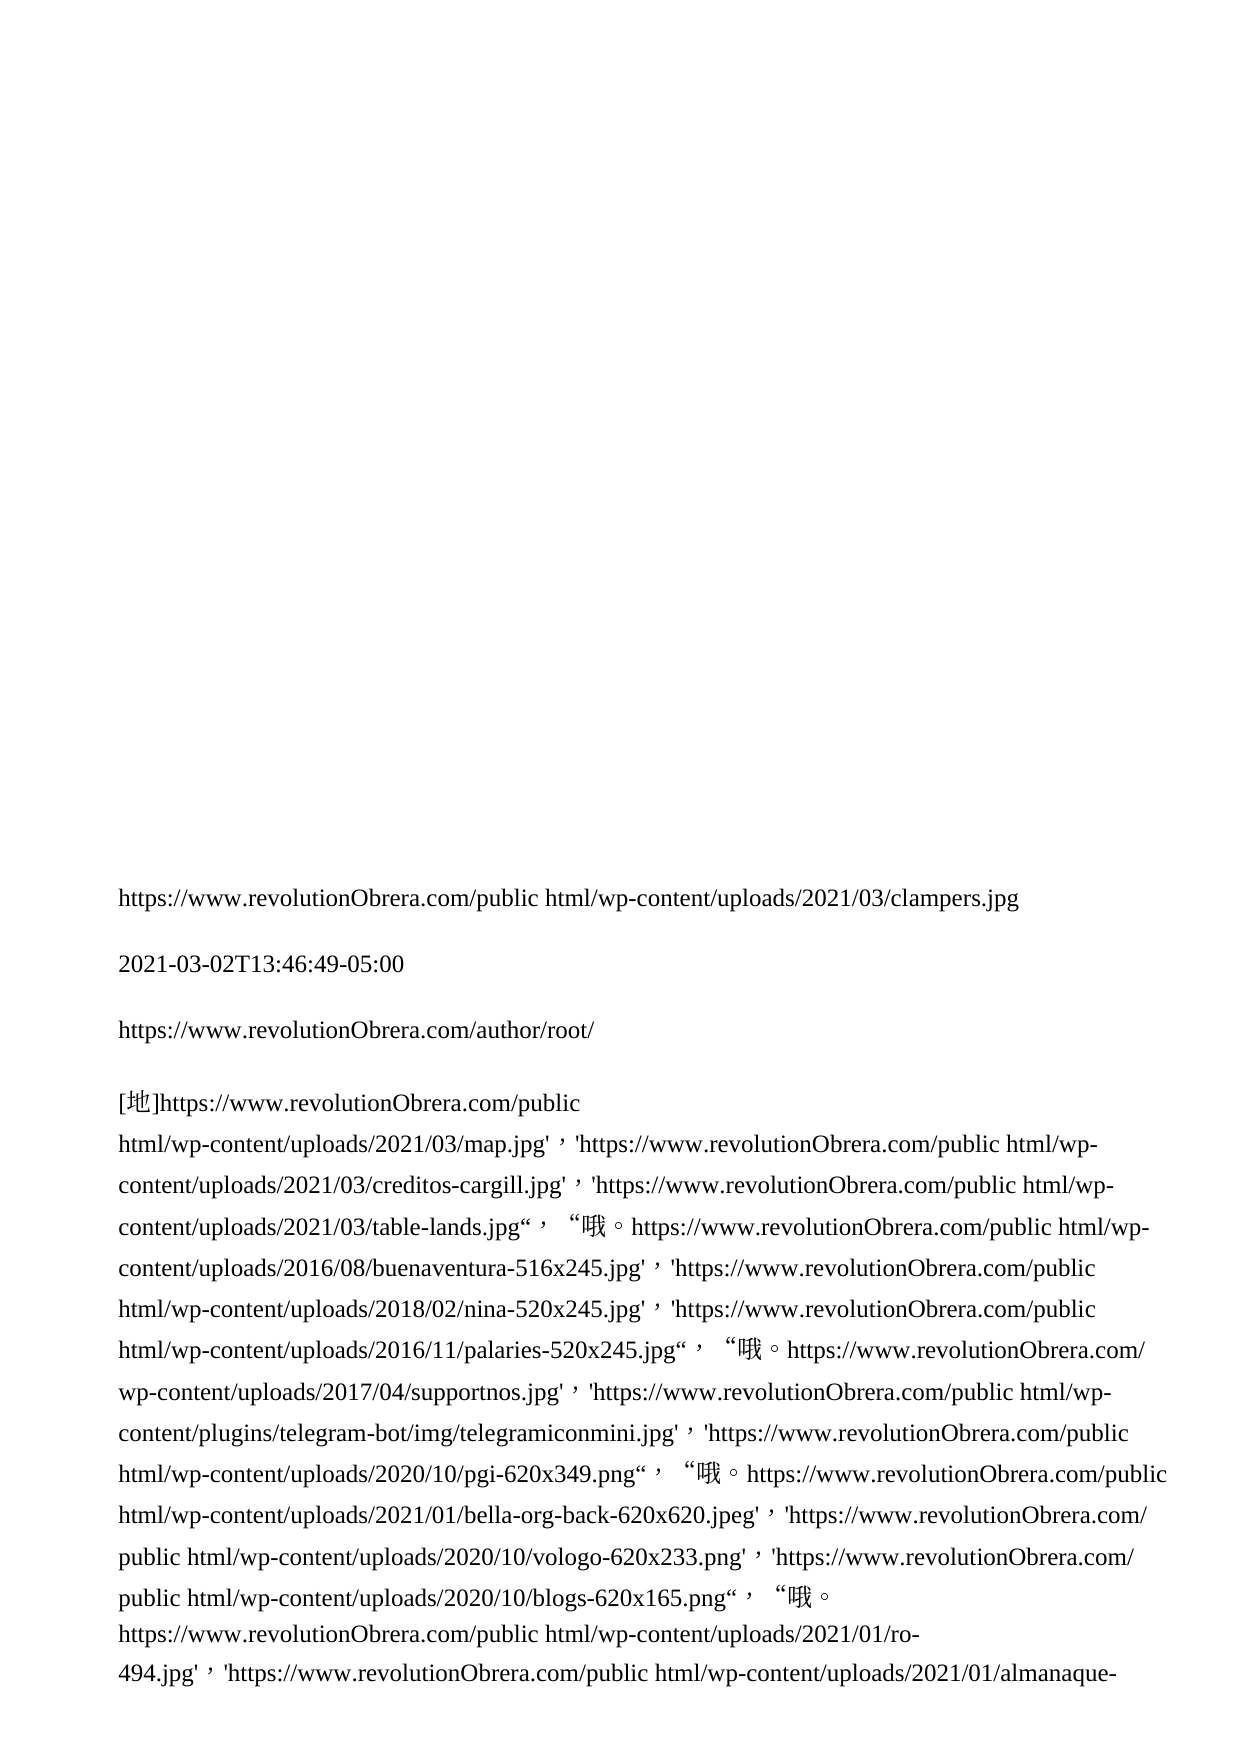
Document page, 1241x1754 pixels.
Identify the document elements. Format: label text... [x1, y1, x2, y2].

text https://www.revolutionObrera.com/public html/wp-content/uploads/2021/03/clampers.jpg 2021-03-02T13:46:49-05:00 https://www.revolutionObrera.com/author/root/ [地]https://www.revolutionObrera.com/public html/wp-content/uploads/2021/03/map.jpg'，'https://www.revolutionObrera.com/public html/wp-content/uploads/2021/03/creditos-cargill.jpg'，'https://www.revolutionObrera.com/public html/wp-content/uploads/2021/03/table-lands.jpg“，“哦。https://www.revolutionObrera.com/public html/wp-content/uploads/2016/08/buenaventura-516x245.jpg'，'https://www.revolutionObrera.com/public html/wp-content/uploads/2018/02/nina-520x245.jpg'，'https://www.revolutionObrera.com/public html/wp-content/uploads/2016/11/palaries-520x245.jpg“，“哦。https://www.revolutionObrera.com/wp-content/uploads/2017/04/supportnos.jpg'，'https://www.revolutionObrera.com/public html/wp-content/plugins/telegram-bot/img/telegramiconmini.jpg'，'https://www.revolutionObrera.com/public html/wp-content/uploads/2020/10/pgi-620x349.png“，“哦。https://www.revolutionObrera.com/public html/wp-content/uploads/2021/01/bella-org-back-620x620.jpeg'，'https://www.revolutionObrera.com/public html/wp-content/uploads/2020/10/vologo-620x233.png'，'https://www.revolutionObrera.com/public html/wp-content/uploads/2020/10/blogs-620x165.png“，“哦。https://www.revolutionObrera.com/public html/wp-content/uploads/2021/01/ro-494.jpg'，'https://www.revolutionObrera.com/public html/wp-content/uploads/2021/01/almanaque-2121.jpg'，'https://www.revolutionObrera.com/public html/wp-content/uploads/2020/07/portadesafios.jpg“，“哦。https://www.revolutionObrera.com/wp-content/uploads/2020/01/programmuoclm.jpg'，'https://www.revolutionObrera.com/wp-content/uploads/2016/08/portalg.jpg'，'https://www.revolutionObrera.com/public html/wp-content/plugins/email-subscribers/lite/public/images/spinner.gif“，“哦。https://www.revolutionObrera.com/propossite/wp-content/uploads/2015/08/logof.png“] 總審計長辦公室一直在紙上就土地問題開展明智的工作，並提交了幾份報告，其中載有有趣的資料，說明了我們哥倫比亞農民生活的現實。例如，它編寫了一份關於哥倫比亞高原非正常堆積的報告（2017年），公佈了關於《受害者和土地歸還法》執行情況的第七次報告（2019年8月），最後一次報告是關於戰略執行進展情況的報告（2021年1月）。根據《和平協定》獲得土地和使用農村土地。 在這方面，本系列文章將完全以上述報告和其他國家實體的報告為基礎，換言之，我們將從哥倫比亞政府獲得官方資料。沒有獎勵。。。 首先，讓我們回顧一下外資感興趣的領域之一。這是哥倫比亞高原，面積超過1350萬公頃，人口約13萬，來自梅塔省和維卡達省7個市鎮；60%的人口是農村人口；高原包括洛佩斯港市，梅塔和拉斯普林部的蓋坦港和馬皮裡潘港，維查達部的庫馬裡博港、卡雷尼奧港和聖羅薩利亞港。這個地區有超過400萬公頃的潛力發展全球農業，這就是為什麼它受到國內外資本的關注；便利的交通和土地條件使它對出價最高的人更有吸引力。 Altiplana的另一個價值是，它是南美洲區域一體化倡議（IIRSA）安第斯軸的一部分，該倡議通過奧裡諾科河沿岸的一條跨洋走廊連線委內瑞拉和哥倫比亞（見圖1，其中奧裡諾基亞地區有一個圓圈）。這是一項區域計劃，旨在鼓勵貿易和發展石油開採、漁業、林業、農業和畜牧業以及鋼鐵工業的經濟活動。這是另一個有助於激發投資者對高原地區的興趣的因素。 圖1。 同樣，對單一作物的投資也成了大壟斷者的行為，即用單一作物種植大片土地，採用相同的耕作、灌溉、施肥和收穫模式；這導致以極低的成本大量生產單一產品。然而，這種不良做法的代價很高，因為它影響到周圍的生態系統，因為它需要大量的土地，導致所有型別的生態系統和棲息地都被摧毀，而且，持續的收穫和耕作過程不允許土壤恢復養分，以便允許更多的播種它加速了土壤肥力的侵蝕和侵蝕，並造成了其他影響，如流離失所、農業無產階級失業，因為這種單一種植方式幾乎不需要勞動力。因此，這種耕作方式的影響是社會環境、生態、經濟和政治衝突的根源。 因此，在哥倫比亞高原的例子中，爭奪和集中土地的爭端是在當值政府的同意和支援下進行的，稱之為烏里韋、桑托斯或杜克；在這一地區，有兩種種植模式得到了大力推動：以棕櫚油為燃料的農業種植園還有一個系統的有針對性的開墾過程：第一個是砍伐森林，延伸到亞馬遜河的中心地帶，第二個是在世界市場上為牲畜和各種作物提供土地。 在主計長辦公室的報告中，這裡列出的“大投資者”、“國民經濟的救世主”和“幫助我們”的外國投資者的共同點是在哥倫比亞高原發展單一作物。 “不正常”的土地積累（如主計長辦公室所稱）直接涉及以下組織和個人： •哥倫比亞摩尼卡集團 •跨國嘉吉 •Riopaila Castilla S.A。 •路易斯·卡洛斯·薩米恩託·安古洛組織-科菲科隆比亞納 •巴西信託基金 •森林公司（木材/林地-控股有限公司） •Guarrojo S.A。 •卡洛斯·阿圭爾·卡夫魯尼 •Manuelita S.A.油。 •Poligrow哥倫比亞有限公司。 •Lizarralde-Ocampo一家，Aurelio Iragori（桑托斯政府內政和農業部長）和Camilo Pabón Puentes（因在聖馬丁梅塔非法囤積13塊土地而被起訴的先生）的親屬 所有這些公司都直接或通過為此目的設立的公司，違反1994年第160號法律第72條的規定，不正常地獲得和積累最初閒置的土地。 這份報告被篡改了，因為它將高原地區的積壓情況描述為“不正常”，而且沒有公開譴責這種做法是對農民直接掠奪土地的行為。 許多國內或外國農業綜合企業偷走了應分配給哥倫比亞農民的土地，但為了不擴大分配範圍，我們只看到主計長辦公室調查的11個案例中的一個。 私人利益分配 主計長辦公室的調查顯示，在2010年至2012年期間，一家美國帝國主義公司嘉吉公司通過36家附屬公司收購了聖羅薩利亞、庫馬裡博和拉斯普林（均在維卡達省）的39處房產，至少擴建了52575處，51公頃（相當於波哥大市區以上）。為此，嘉吉集團的投資超過730億哥倫比亞比索，相當於3850萬美元。 嘉吉貿易哥倫比亞有限公司於2004年3月30日在波哥大成立。進口和出口的目的，為自己或第三方的利益，各種農產品和食品。2005年3月14日，黑河有限公司成立。以社會為物件開展證券市場相關業務和其他業務支援服務活動。這家公司在其活動、社會原因和資源來源方面屬於跨國公司嘉吉（Cargill）的對衝基金，嘉吉是全球資源水平最高的基金之一，使其能夠在全球範圍內開展業務。 在波哥大商會，值得注意的是，這兩家公司與嘉吉的其他公司有合作伙伴，特別是嘉吉公司、嘉吉美洲公司、嘉吉控股有限公司。美國嘉吉公司 2008年和2010年，嘉吉又成立了兩家公司，分別隸屬於哥倫比亞嘉吉有限公司。哥倫比亞農業公司。隨後，在2010年至2013年期間，帝國主義嘉吉公司以簡化的股份形式成立了至少36家公司，其經濟活動相同：“種植穀物、豆類和油籽”，擁有相同的合夥人和住所。 2010年至2012年期間，這些公司在聖羅薩利亞、庫馬裡博和拉斯普林亞市購買了39塊土地，總面積為52575公頃。每個土地的平均面積為1300公頃，最大面積為3000公頃，並注意不違反1994年第160號法律規定的上限。 [118, 851, 1181, 1689]
